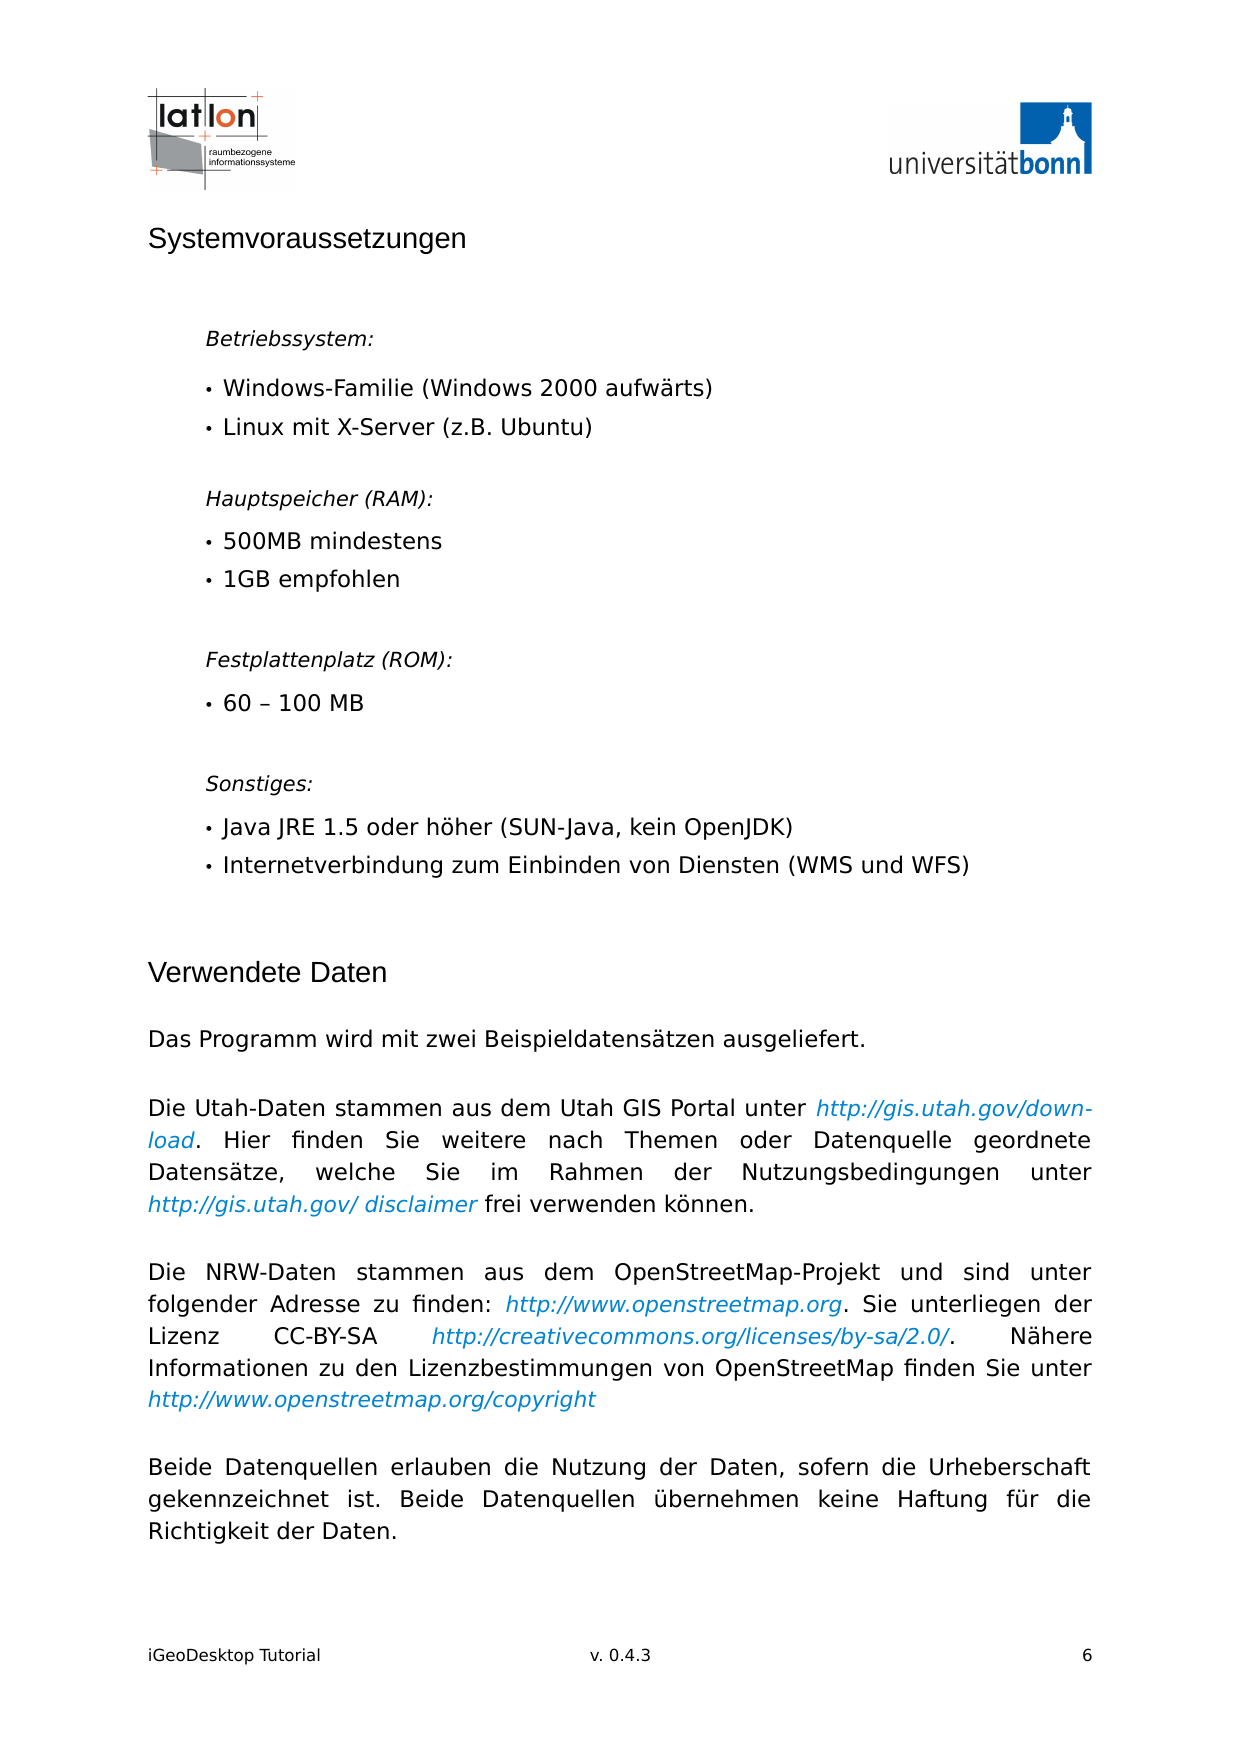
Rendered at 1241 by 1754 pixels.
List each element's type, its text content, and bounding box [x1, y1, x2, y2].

list Internetverbindung zum Einbinden von Diensten (WMS und WFS) [206, 852, 1092, 879]
text Festplattenplatz (ROM): [206, 648, 1092, 673]
picture [147, 88, 295, 190]
picture [889, 102, 1093, 174]
list Windows-Familie (Windows 2000 aufwärts) [206, 375, 1092, 401]
list Java JRE 1.5 oder höher (SUN-Java, kein OpenJDK) [206, 814, 1092, 841]
text Die NRW-Daten stammen aus dem OpenStreetMap-Projekt und sind unter folgender Adresse zu finden: http://www.open­streetmap.org. Sie unterliegen der Lizenz CC-BY-SA http://creative­commons.org/licenses/by-sa/2.0/. Nähere Informationen zu den Lizenzbestimmun­gen von OpenStreetMap finden Sie unter http://www.openstreet­map.org/copyright [148, 1259, 1092, 1413]
subtitle Systemvoraussetzungen [148, 221, 1092, 295]
list 60 – 100 MB [206, 690, 1092, 749]
text Die Utah-Daten stammen aus dem Utah GIS Portal unter http://gis.utah.gov/down­load. Hier finden Sie weitere nach Themen oder Datenquelle geordnete Datensätze, welche Sie im Rahmen der Nutzungsbedingungen unter http://gis.utah.gov/ disclaimer frei verwenden können. [148, 1095, 1092, 1217]
subtitle Verwendete Daten [148, 915, 1092, 989]
list Linux mit X-Server (z.B. Ubuntu) [206, 414, 1092, 468]
text Betriebssystem: [206, 327, 1092, 351]
text Beide Datenquellen erlauben die Nutzung der Daten, sofern die Urheberschaft gekennzeichnet ist. Beide Datenquellen übernehmen keine Haftung für die Richtigkeit der Daten. [148, 1454, 1092, 1545]
text Hauptspeicher (RAM): [206, 487, 1092, 511]
text Das Programm wird mit zwei Beispieldatensätzen ausgeliefert. [148, 1026, 1092, 1053]
list 1GB empfohlen [206, 566, 1092, 625]
list 500MB mindestens [206, 528, 1092, 555]
text Sonstiges: [206, 772, 1092, 797]
